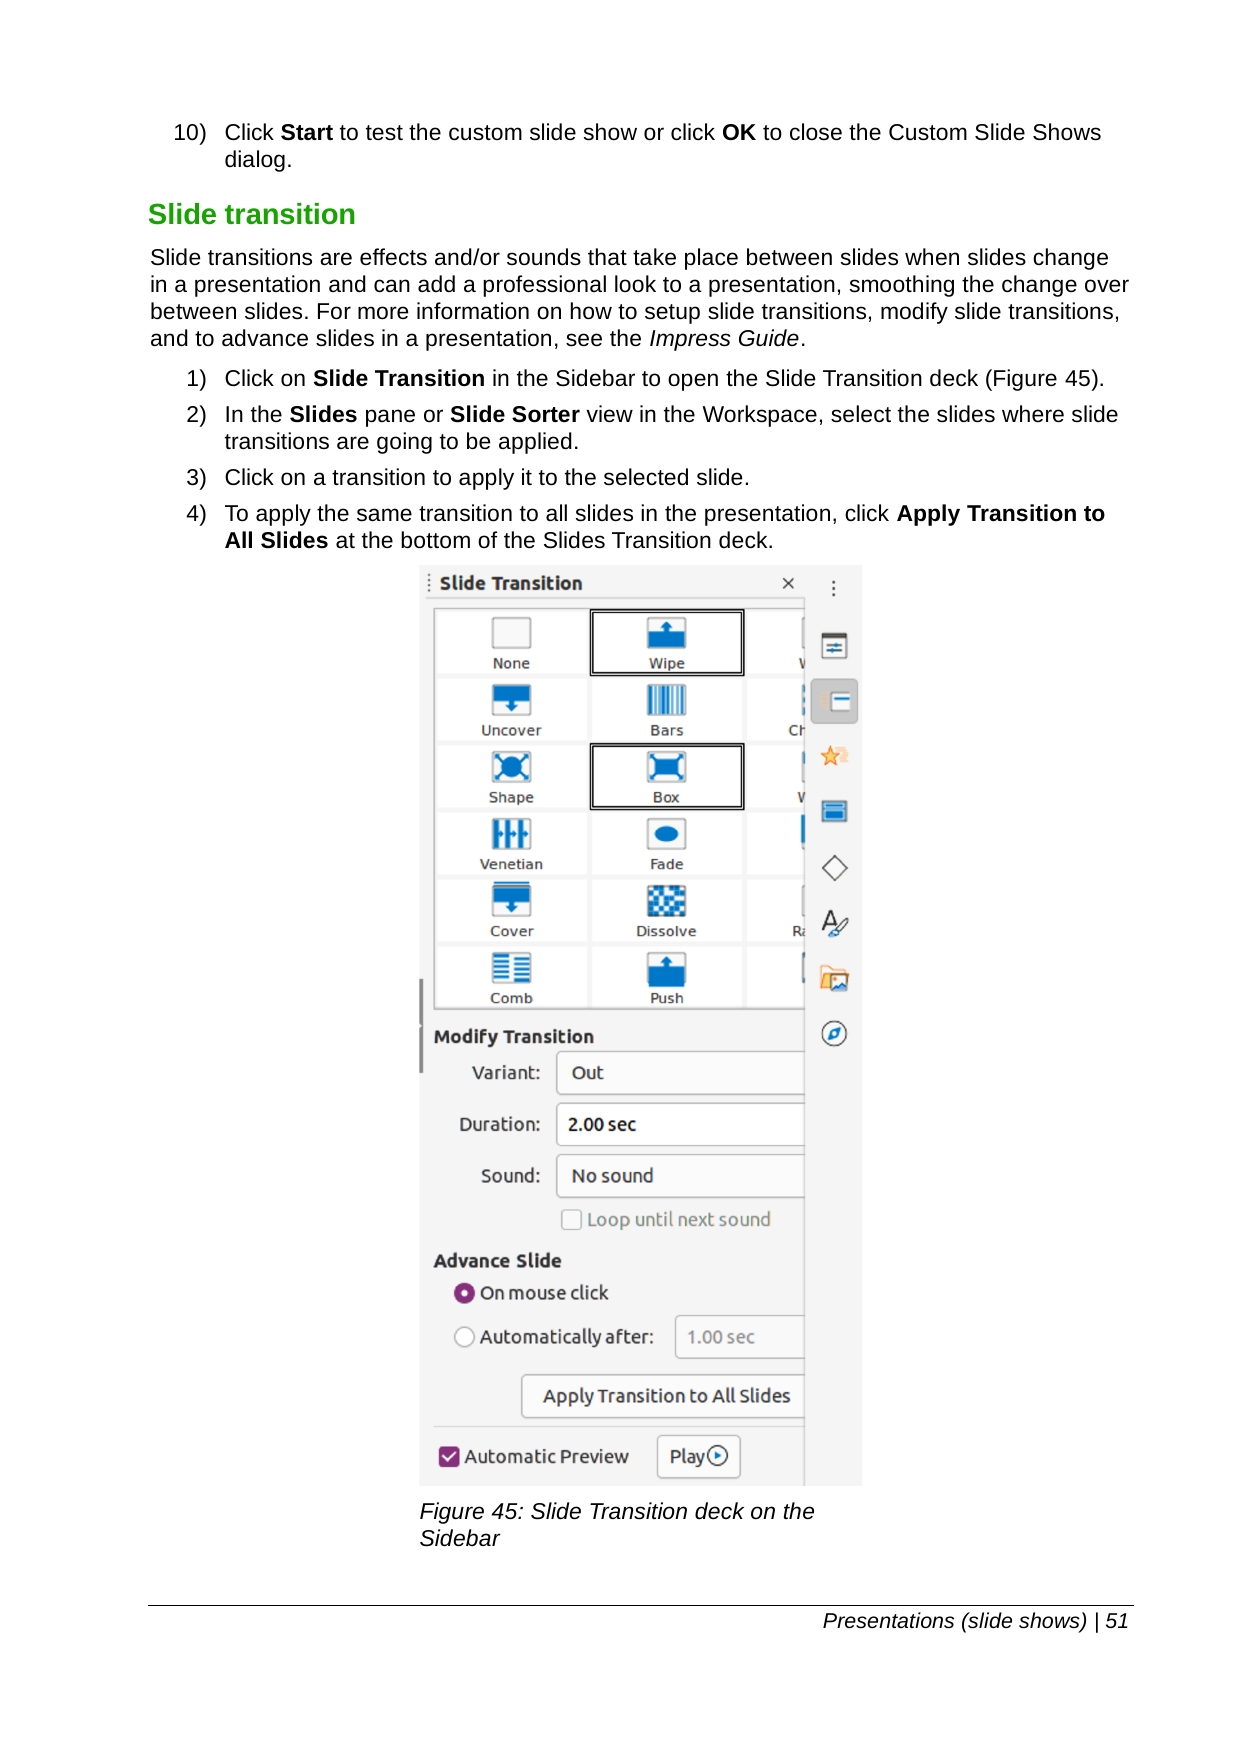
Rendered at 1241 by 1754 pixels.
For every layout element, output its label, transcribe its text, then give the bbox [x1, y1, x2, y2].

subtitle Slide transition [148, 197, 1134, 231]
picture [419, 565, 863, 1486]
list In the Slides pane or Slide Sorter view in the Workspace, select the slides where slide transitions are going to be applied. [207, 400, 1134, 454]
text Figure 45: Slide Transition deck on the Sidebar [419, 1498, 862, 1552]
list Click Start to test the custom slide show or click OK to close the Custom Slide Shows dialog. [207, 118, 1134, 172]
list Click on Slide Transition in the Sidebar to open the Slide Transition deck (Figure 45). [207, 364, 1134, 391]
text Slide transitions are effects and/or sounds that take place between slides when slides change in a presentation and can add a professional look to a presentation, smoothing the change over between slides. For more information on how to setup slide transitions, modify slide transitions, and to advance slides in a presentation, see the Impress Guide. [150, 243, 1134, 352]
list Click on a transition to apply it to the selected slide. [207, 463, 1134, 490]
list To apply the same transition to all slides in the presentation, click Apply Transition to All Slides at the bottom of the Slides Transition deck. [207, 499, 1134, 553]
